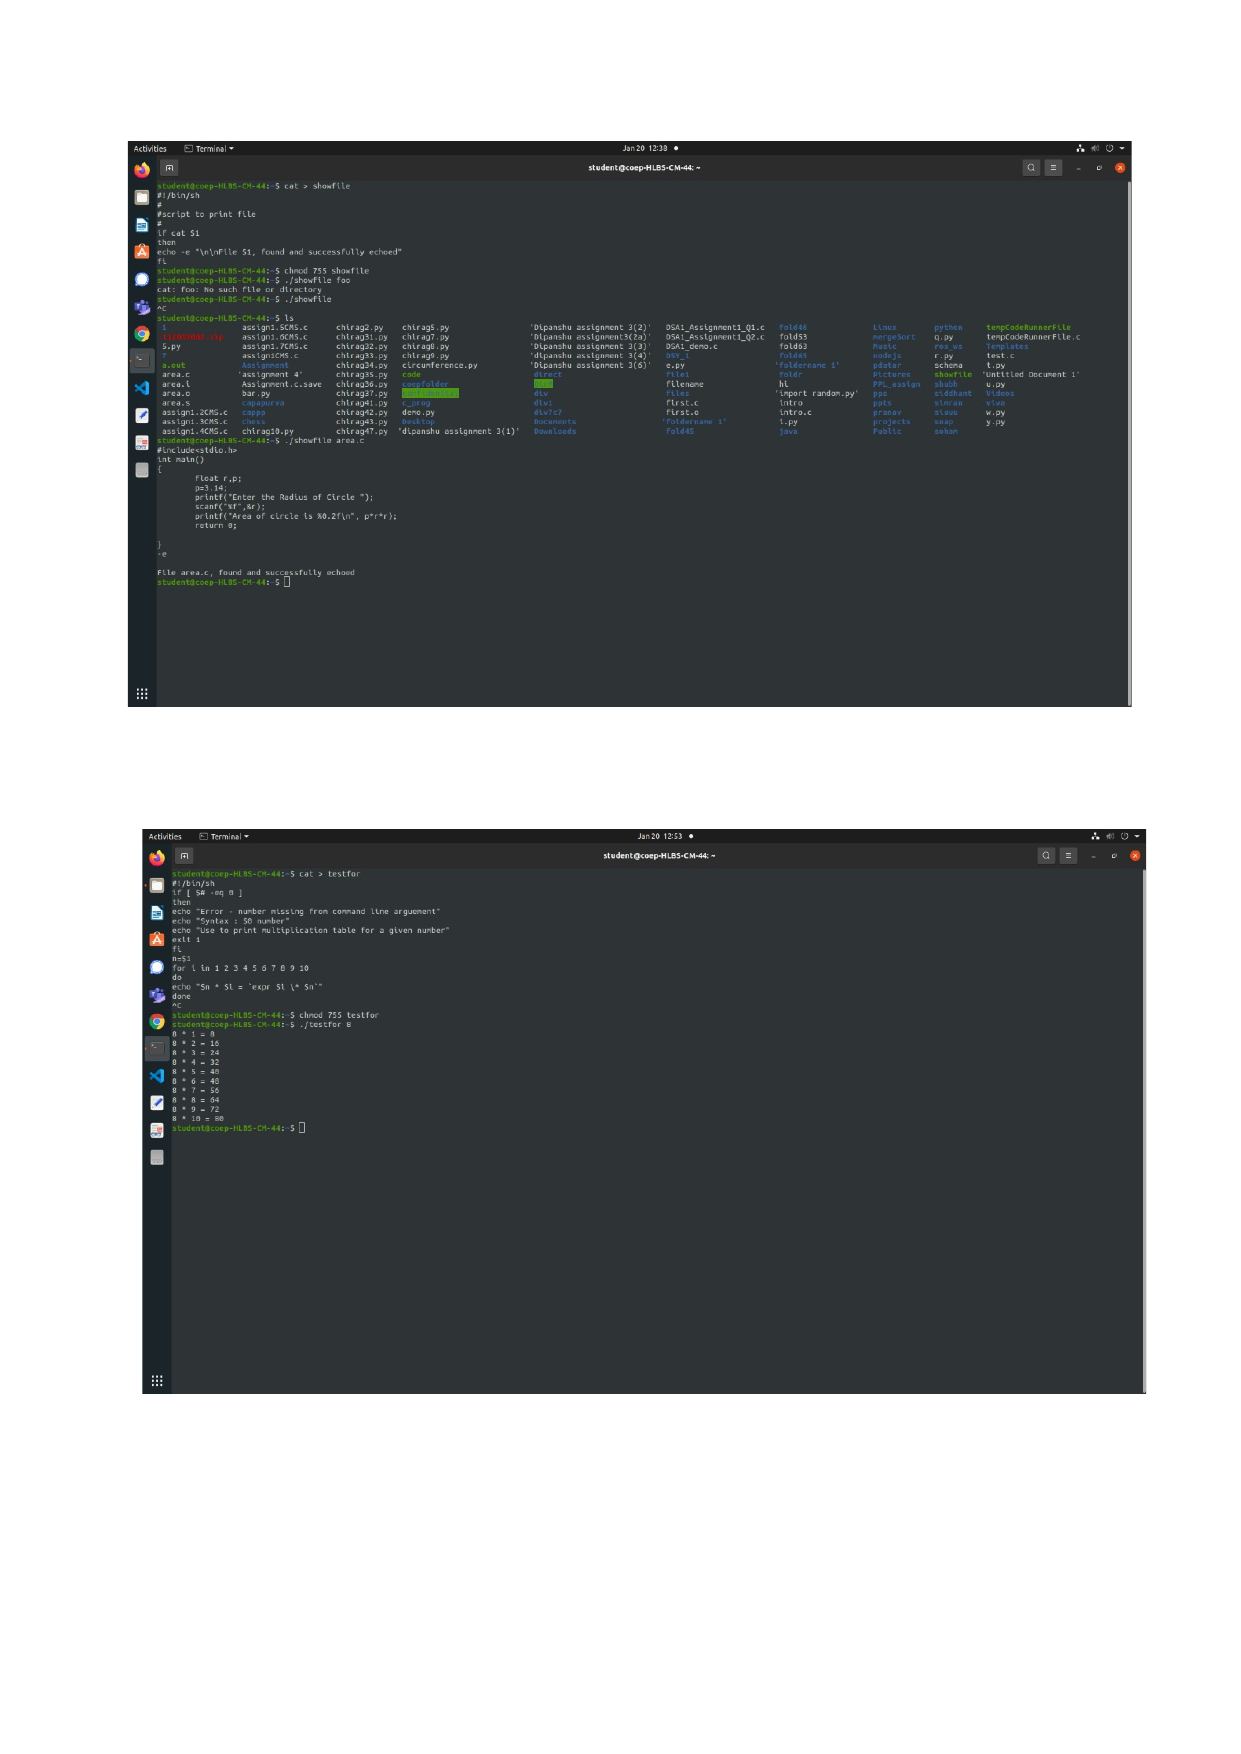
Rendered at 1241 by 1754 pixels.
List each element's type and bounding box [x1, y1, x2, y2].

picture [142, 829, 1147, 1394]
picture [127, 141, 1132, 707]
